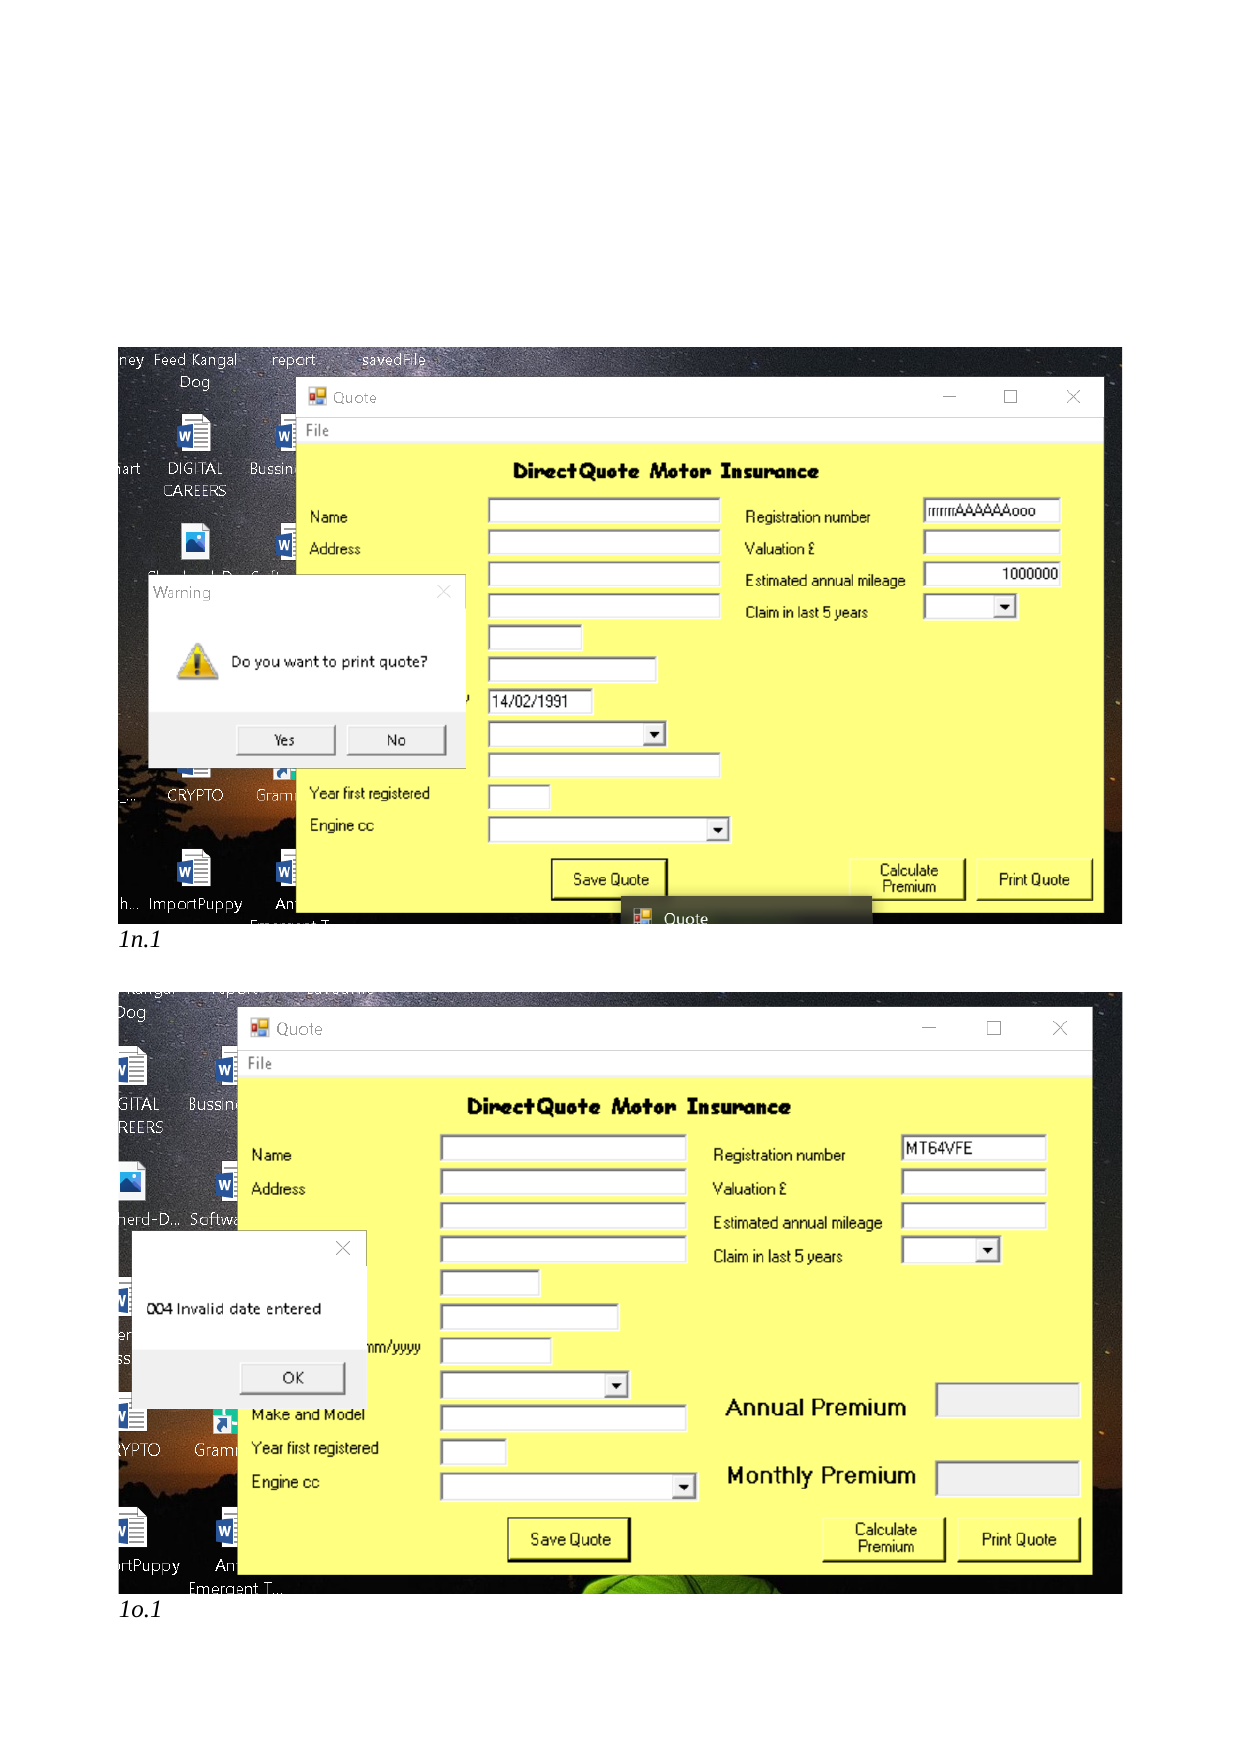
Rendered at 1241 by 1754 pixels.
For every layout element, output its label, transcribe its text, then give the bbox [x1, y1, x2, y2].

picture [118, 992, 1123, 1594]
text 1o.1 [118, 1594, 1122, 1623]
picture [118, 347, 1123, 924]
text 1n.1 [118, 924, 1122, 953]
